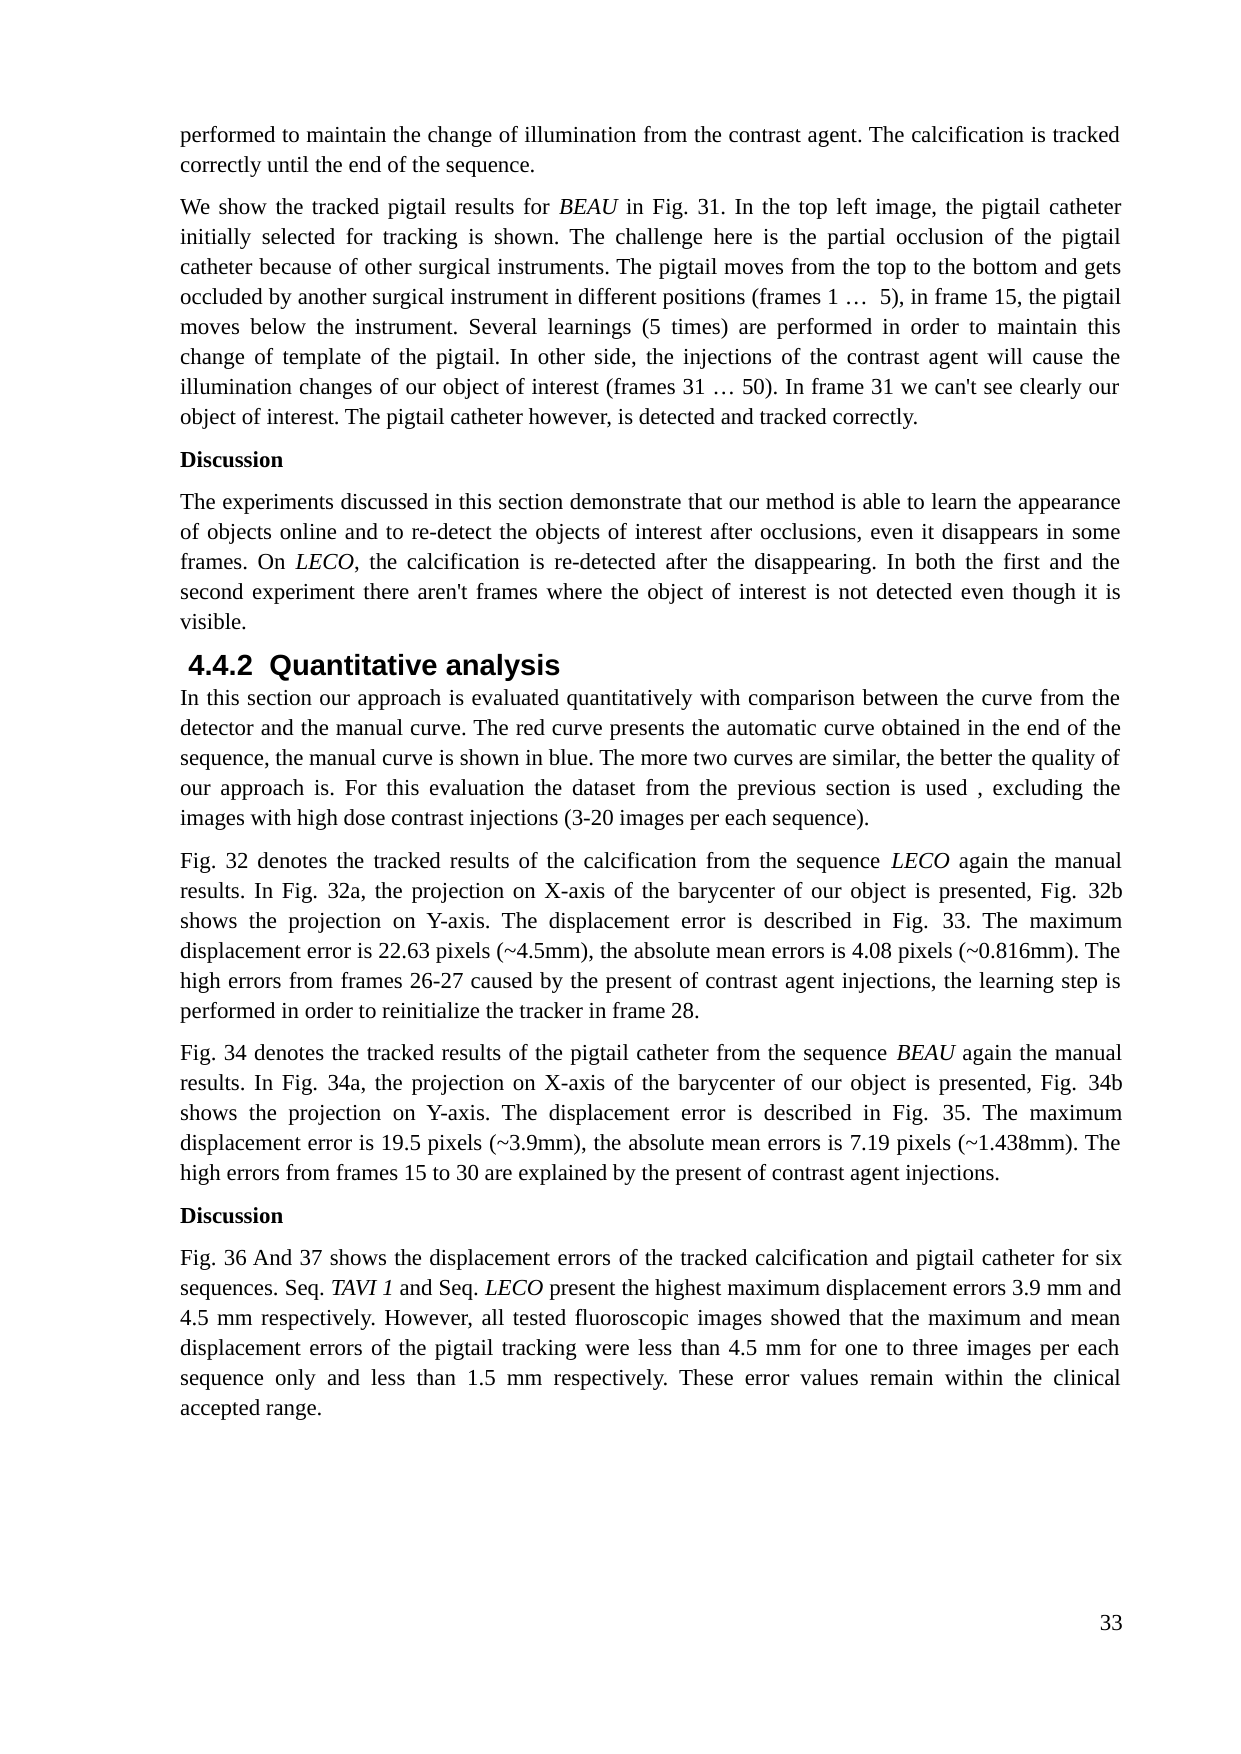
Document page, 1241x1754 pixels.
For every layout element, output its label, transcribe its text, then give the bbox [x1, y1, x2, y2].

text Fig. 36 And 37 shows the displacement errors of the tracked calcification and pigtail catheter for six sequences. Seq. TAVI 1 and Seq. LECO present the highest maximum displacement errors 3.9 mm and 4.5 mm respectively. However, all tested fluoroscopic images showed that the maximum and mean displacement errors of the pigtail tracking were less than 4.5 mm for one to three images per each sequence only and less than 1.5 mm respectively. These error values remain within the clinical accepted range. [180, 1242, 1122, 1422]
text Discussion [180, 443, 1122, 473]
text performed to maintain the change of illumination from the contrast agent. The calcification is tracked correctly until the end of the sequence. [180, 118, 1122, 178]
text In this section our approach is evaluated quantitatively with comparison between the curve from the detector and the manual curve. The red curve presents the automatic curve obtained in the end of the sequence, the manual curve is shown in blue. The more two curves are similar, the better the quality of our approach is. For this evaluation the dataset from the previous section is used , excluding the images with high dose contrast injections (3-20 images per each sequence). [180, 682, 1122, 832]
text The experiments discussed in this section demonstrate that our method is able to learn the appearance of objects online and to re-detect the objects of interest after occlusions, even it disappears in some frames. On LECO, the calcification is re-detected after the disappearing. In both the first and the second experiment there aren't frames where the object of interest is not detected even though it is visible. [180, 486, 1122, 636]
text We show the tracked pigtail results for BEAU in Fig. 31. In the top left image, the pigtail catheter initially selected for tracking is shown. The challenge here is the partial occlusion of the pigtail catheter because of other surgical instruments. The pigtail moves from the top to the bottom and gets occluded by another surgical instrument in different positions (frames 1 … 5), in frame 15, the pigtail moves below the instrument. Several learnings (5 times) are performed in order to maintain this change of template of the pigtail. In other side, the injections of the contrast agent will cause the illumination changes of our object of interest (frames 31 … 50). In frame 31 we can't see clearly our object of interest. The pigtail catheter however, is detected and tracked correctly. [180, 191, 1122, 431]
text Discussion [180, 1199, 1122, 1229]
text Fig. 32 denotes the tracked results of the calcification from the sequence LECO again the manual results. In Fig. 32a, the projection on X-axis of the barycenter of our object is presented, Fig. 32b shows the projection on Y-axis. The displacement error is described in Fig. 33. The maximum displacement error is 22.63 pixels (~4.5mm), the absolute mean errors is 4.08 pixels (~0.816mm). The high errors from frames 26-27 caused by the present of contrast agent injections, the learning step is performed in order to reinitialize the tracker in frame 28. [180, 844, 1122, 1024]
subtitle Quantitative analysis [180, 648, 1122, 682]
text Fig. 34 denotes the tracked results of the pigtail catheter from the sequence BEAU again the manual results. In Fig. 34a, the projection on X-axis of the barycenter of our object is presented, Fig. 34b shows the projection on Y-axis. The displacement error is described in Fig. 35. The maximum displacement error is 19.5 pixels (~3.9mm), the absolute mean errors is 7.19 pixels (~1.438mm). The high errors from frames 15 to 30 are explained by the present of contrast agent injections. [180, 1037, 1122, 1187]
